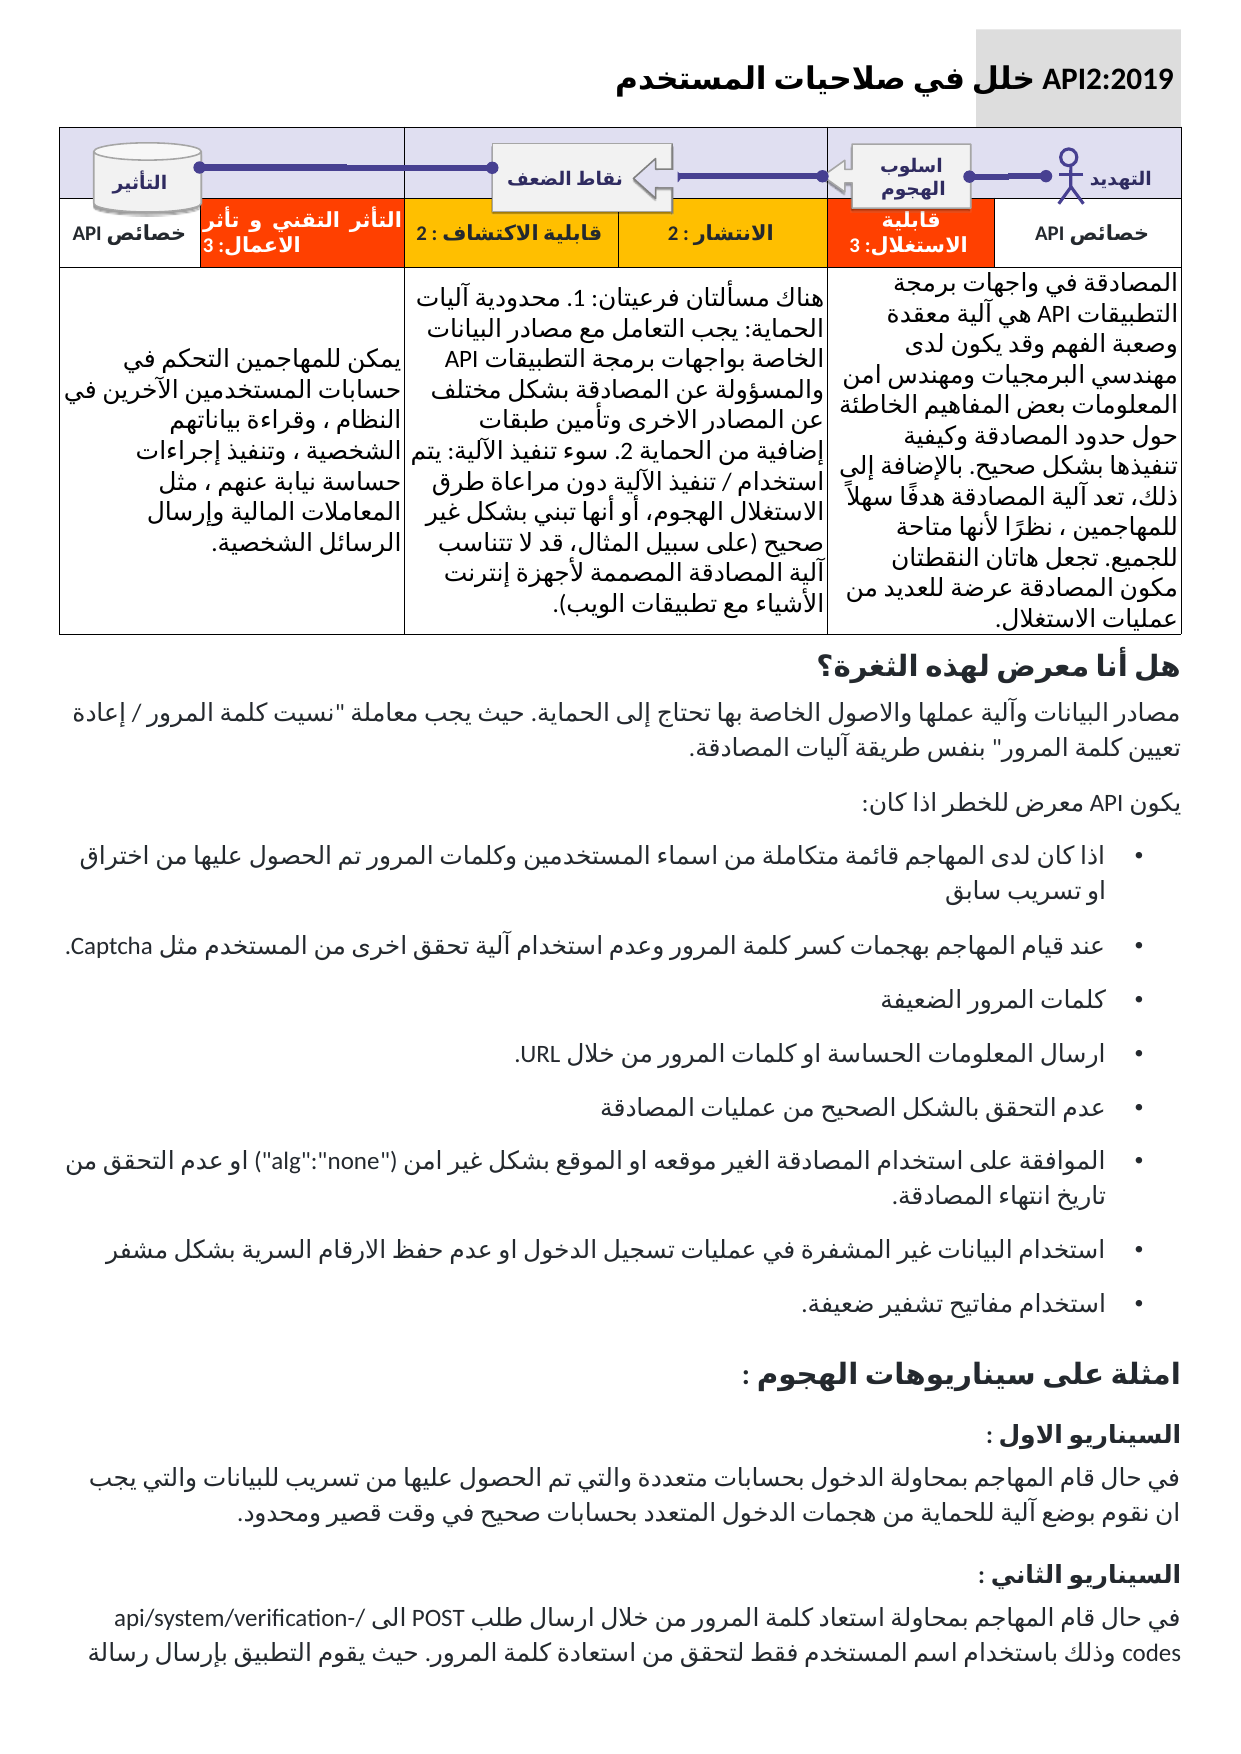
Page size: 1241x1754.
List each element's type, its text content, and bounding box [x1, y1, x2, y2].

table_header [994, 129, 1181, 198]
table_header [60, 128, 200, 198]
list استخدام مفاتيح تشفير ضعيفة. [59, 1288, 1144, 1318]
list اذا كان لدى المهاجم قائمة متكاملة من اسماء المستخدمين وكلمات المرور تم الحصول عليها من اختراق او تسريب سابق [59, 840, 1144, 906]
table_header [828, 128, 994, 174]
list عدم التحقق بالشكل الصحيح من عمليات المصادقة [59, 1092, 1144, 1122]
table_header [1063, 151, 1075, 163]
table_header [674, 179, 827, 198]
table_header [405, 171, 491, 198]
table_header [1066, 191, 1076, 198]
table_header [618, 128, 827, 173]
table_cell خصائص API [995, 199, 1181, 267]
table_cell خصائص API [60, 199, 200, 267]
subtitle هل أنا معرض لهذه الثغرة؟ [59, 648, 1181, 684]
table_cell قابلية الاستغلال: 3 [828, 199, 994, 267]
table_cell الانتشار : 2 [619, 199, 827, 267]
subtitle السيناريو الثاني : [59, 1559, 1181, 1590]
text في حال قام المهاجم بمحاولة الدخول بحسابات متعددة والتي تم الحصول عليها من تسريب للبيانات والتي يجب ان نقوم بوضع آلية للحماية من هجمات الدخول المتعدد بحسابات صحيح في وقت قصير ومحدود. [59, 1462, 1181, 1528]
list ارسال المعلومات الحساسة او كلمات المرور من خلال URL. [59, 1038, 1144, 1068]
subtitle امثلة على سيناريوهات الهجوم : [59, 1356, 1181, 1392]
text في حال قام المهاجم بمحاولة استعاد كلمة المرور من خلال ارسال طلب POST الى /api/system/verification-codes وذلك باستخدام اسم المستخدم فقط لتحقق من استعادة كلمة المرور. حيث يقوم التطبيق بإرسال رسالة نصية لهاتف الضحية مع آلية المصادقة الجديدة والمكونة من 6 ارقام. وحيث ان API لم يقم بوضع حد اعلى لطلبات المصادقة سيقوم المهاجم بتنفيذ جميع الاحتماليات وذلك بالتخمين على آلية المصادقة التي تم ارسالها الى هاتف الضحية وذلك بإرسال طلبات متعددة الى /api/system/verification-codes/{smsToken} لتحقق من مصدر البيانات في حال كان احد عمليات التخمين كانت صحيحة. [59, 1602, 1181, 1668]
list عند قيام المهاجم بهجمات كسر كلمة المرور وعدم استخدام آلية تحقق اخرى من المستخدم مثل Captcha. [59, 930, 1144, 961]
table_cell هناك مسألتان فرعيتان: 1. محدودية آليات الحماية: يجب التعامل مع مصادر البيانات الخاصة بواجهات برمجة التطبيقات API والمسؤولة عن المصادقة بشكل مختلف عن المصادر الاخرى وتأمين طبقات إضافية من الحماية 2. سوء تنفيذ الآلية: يتم استخدام / تنفيذ الآلية دون مراعاة طرق الاستغلال الهجوم، أو أنها تبني بشكل غير صحيح (على سبيل المثال، قد لا تتناسب آلية المصادقة المصممة لأجهزة إنترنت الأشياء مع تطبيقات الويب). [405, 268, 827, 634]
table_cell التأثر التقني و تأثر الاعمال: 3 [201, 199, 404, 267]
table_header [405, 128, 618, 165]
table_header [972, 180, 994, 198]
text يكون API معرض للخطر اذا كان: [59, 787, 1181, 817]
subtitle السيناريو الاول : [59, 1419, 1181, 1450]
table_cell قابلية الاكتشاف : 2 [405, 199, 618, 267]
table_header [203, 171, 404, 198]
table_header [200, 128, 404, 165]
table_header [828, 185, 850, 198]
table_cell يمكن للمهاجمين التحكم في حسابات المستخدمين الآخرين في النظام ، وقراءة بياناتهم الشخصية ، وتنفيذ إجراءات حساسة نيابة عنهم ، مثل المعاملات المالية وإرسال الرسائل الشخصية. [60, 268, 404, 634]
text مصادر البيانات وآلية عملها والاصول الخاصة بها تحتاج إلى الحماية. حيث يجب معاملة "نسيت كلمة المرور / إعادة تعيين كلمة المرور" بنفس طريقة آليات المصادقة. [59, 697, 1181, 762]
table_cell المصادقة في واجهات برمجة التطبيقات API هي آلية معقدة وصعبة الفهم وقد يكون لدى مهندسي البرمجيات ومهندس امن المعلومات بعض المفاهيم الخاطئة حول حدود المصادقة وكيفية تنفيذها بشكل صحيح. بالإضافة إلى ذلك، تعد آلية المصادقة هدفًا سهلاً للمهاجمين ، نظرًا لأنها متاحة للجميع. تجعل هاتان النقطتان مكون المصادقة عرضة للعديد من عمليات الاستغلال. [828, 268, 1181, 634]
list كلمات المرور الضعيفة [59, 984, 1144, 1015]
list الموافقة على استخدام المصادقة الغير موقعه او الموقع بشكل غير امن ("alg":"none") او عدم التحقق من تاريخ انتهاء المصادقة. [59, 1145, 1144, 1211]
list استخدام البيانات غير المشفرة في عمليات تسجيل الدخول او عدم حفظ الارقام السرية بشكل مشفر [59, 1234, 1144, 1265]
